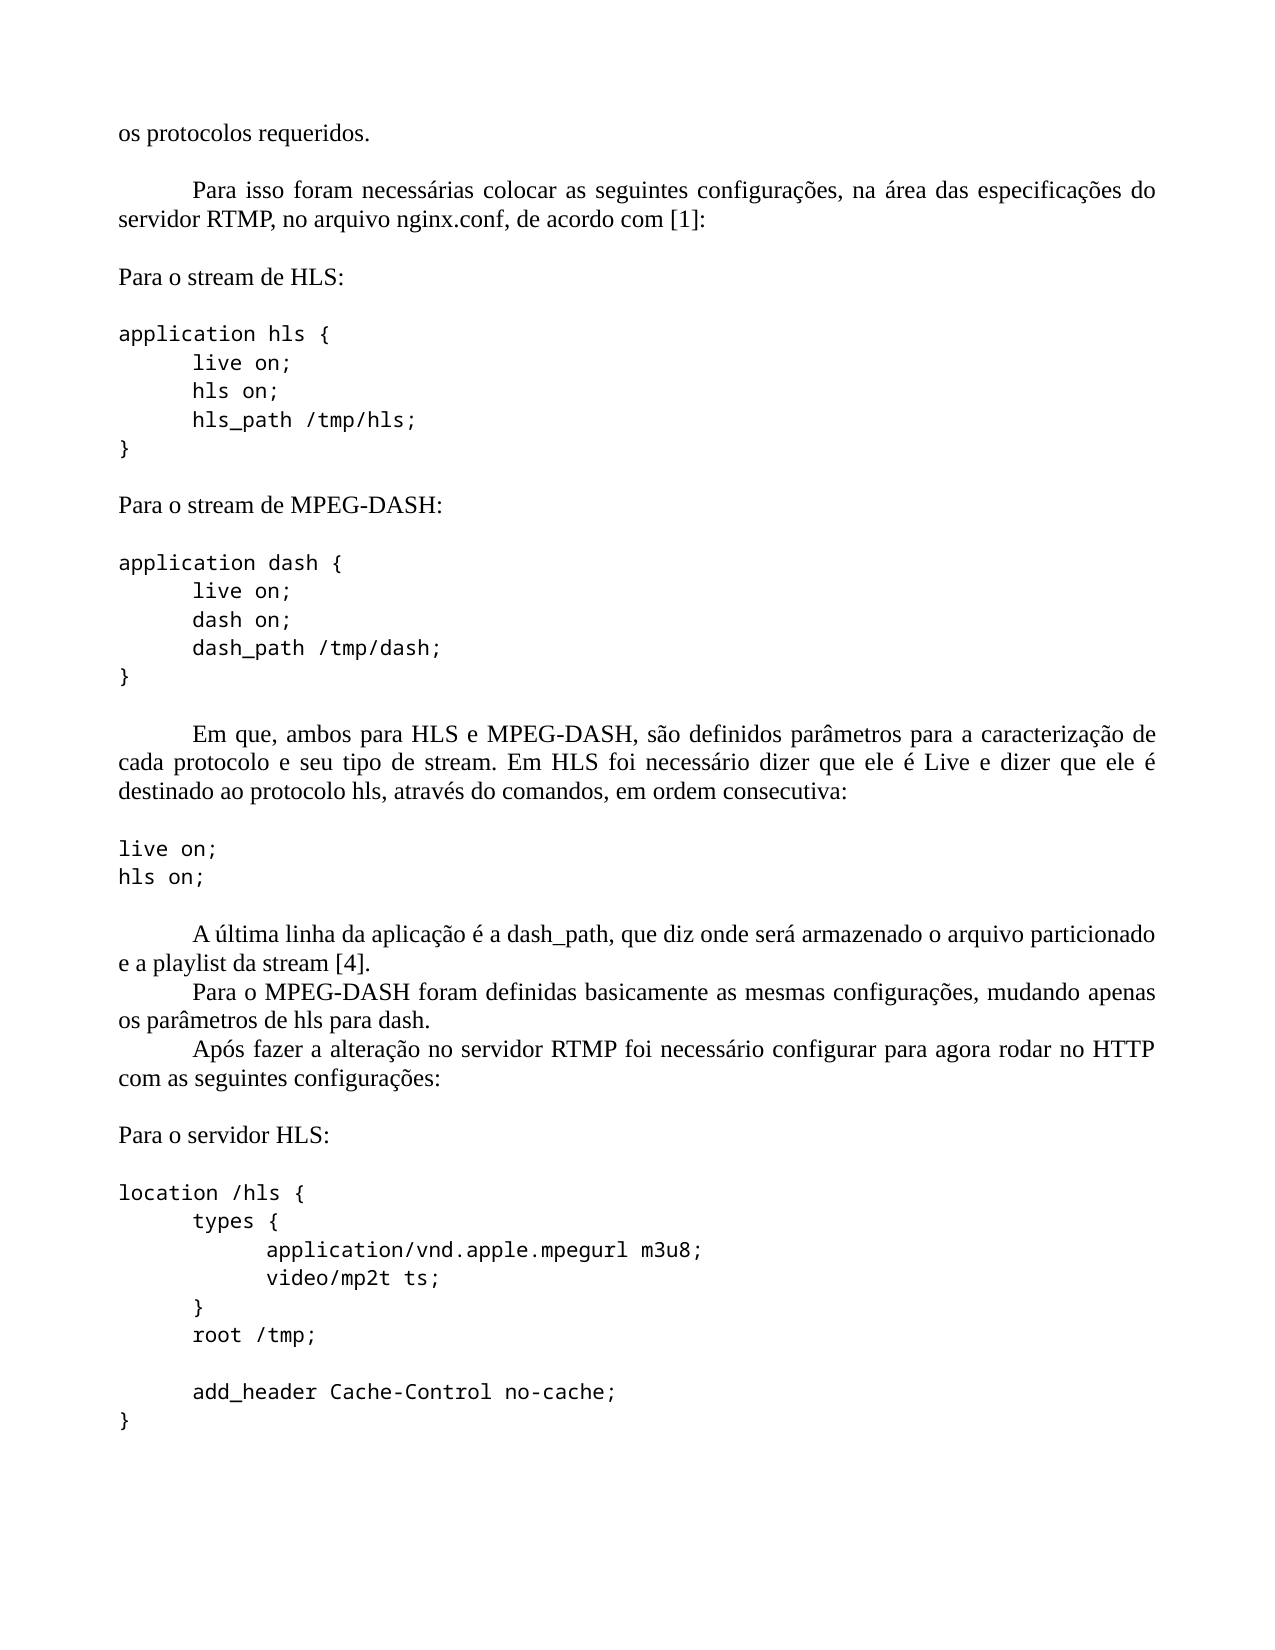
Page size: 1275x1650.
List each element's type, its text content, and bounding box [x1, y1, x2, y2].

text Para o servidor HLS: [118, 1121, 1157, 1149]
text live on; [118, 834, 1157, 862]
text } [118, 662, 1157, 690]
text Para o MPEG-DASH foram definidas basicamente as mesmas configurações, mudando apenas os parâmetros de hls para dash. [118, 977, 1157, 1034]
text live on; [118, 348, 1157, 376]
text Após fazer a alteração no servidor RTMP foi necessário configurar para agora rodar no HTTP com as seguintes configurações: [118, 1034, 1157, 1092]
text add_header Cache-Control no-cache; [118, 1377, 1157, 1406]
text application dash { [118, 548, 1157, 576]
text Para o stream de MPEG-DASH: [118, 490, 1157, 519]
text root /tmp; [118, 1320, 1157, 1349]
text dash_path /tmp/dash; [118, 633, 1157, 662]
text Para o stream de HLS: [118, 262, 1157, 291]
text dash on; [118, 605, 1157, 633]
text application hls { [118, 319, 1157, 348]
text hls_path /tmp/hls; [118, 405, 1157, 433]
text live on; [118, 576, 1157, 605]
text Para isso foram necessárias colocar as seguintes configurações, na área das especificações do servidor RTMP, no arquivo nginx.conf, de acordo com [1]: [118, 176, 1157, 233]
text location /hls { [118, 1178, 1157, 1207]
text Em que, ambos para HLS e MPEG-DASH, são definidos parâmetros para a caracterização de cada protocolo e seu tipo de stream. Em HLS foi necessário dizer que ele é Live e dizer que ele é destinado ao protocolo hls, através do comandos, em ordem consecutiva: [118, 719, 1157, 805]
text video/mp2t ts; [118, 1263, 1157, 1292]
text types { [118, 1207, 1157, 1235]
text A última linha da aplicação é a dash_path, que diz onde será armazenado o arquivo particionado e a playlist da stream [4]. [118, 919, 1157, 977]
text os protocolos requeridos. [118, 118, 1157, 147]
text } [118, 1292, 1157, 1320]
text hls on; [118, 862, 1157, 891]
text application/vnd.apple.mpegurl m3u8; [118, 1235, 1157, 1263]
text hls on; [118, 376, 1157, 405]
text } [118, 433, 1157, 462]
text } [118, 1406, 1157, 1434]
